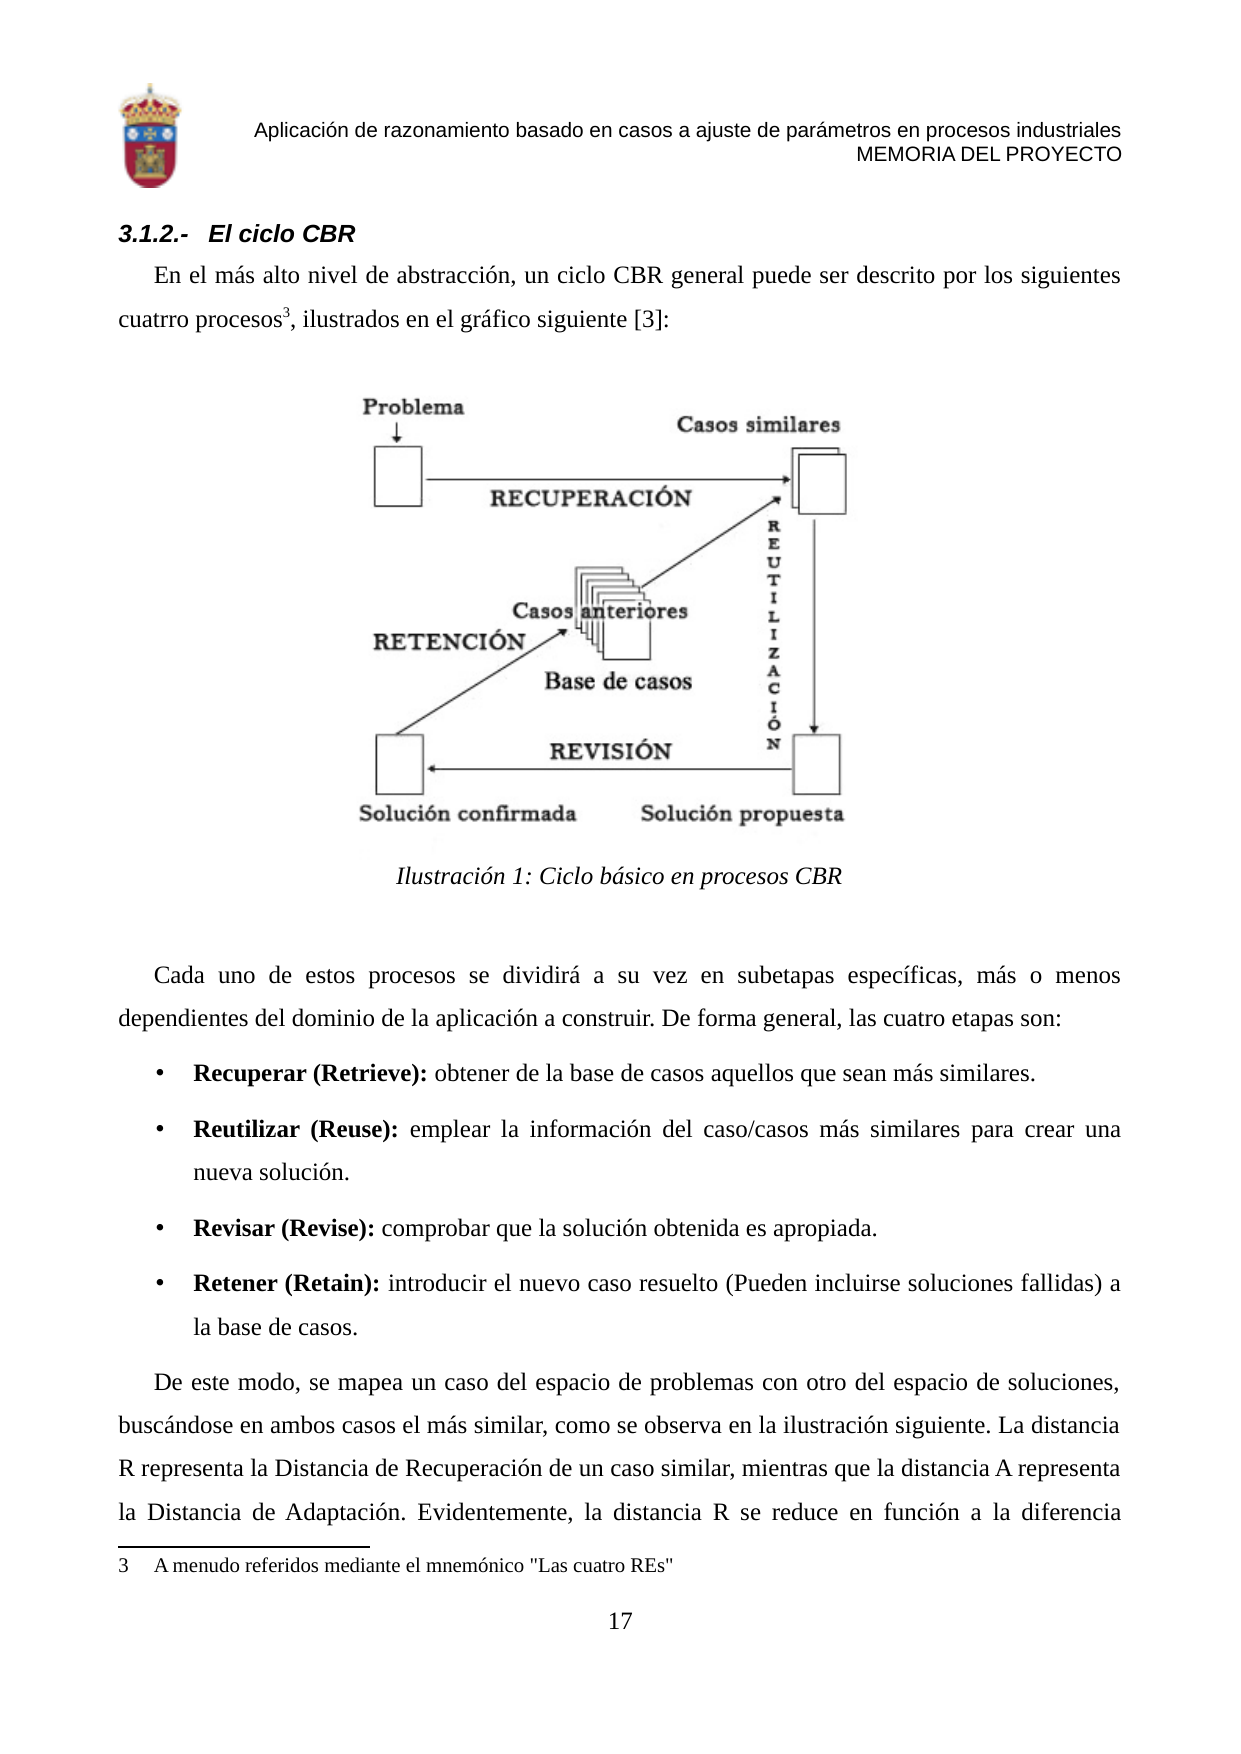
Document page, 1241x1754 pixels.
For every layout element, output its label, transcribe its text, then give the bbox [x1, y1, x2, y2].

list Recuperar (Retrieve): obtener de la base de casos aquellos que sean más similares. [156, 1058, 1122, 1087]
text En el más alto nivel de abstracción, un ciclo CBR general puede ser descrito por los siguientes cuatrro procesos, ilustrados en el gráfico siguiente [3]: [118, 261, 1122, 332]
list Retener (Retain): introducir el nuevo caso resuelto (Pueden incluirse soluciones fallidas) a la base de casos. [156, 1268, 1122, 1340]
text Ilustración 1: Ciclo básico en procesos CBR [333, 861, 908, 890]
picture [332, 371, 908, 861]
list Revisar (Revise): comprobar que la solución obtenida es apropiada. [156, 1213, 1122, 1242]
text Cada uno de estos procesos se dividirá a su vez en subetapas específicas, más o menos dependientes del dominio de la aplicación a construir. De forma general, las cuatro etapas son: [118, 960, 1122, 1032]
text A menudo referidos mediante el mnemónico "Las cuatro REs" [118, 1553, 1122, 1577]
picture [117, 83, 184, 188]
list Reutilizar (Reuse): emplear la información del caso/casos más similares para crear una nueva solución. [156, 1114, 1122, 1186]
text De este modo, se mapea un caso del espacio de problemas con otro del espacio de soluciones, buscándose en ambos casos el más similar, como se observa en la ilustración siguiente. La distancia R representa la Distancia de Recuperación de un caso similar, mientras que la distancia A representa la Distancia de Adaptación. Evidentemente, la distancia R se reduce en función a la diferencia [118, 1367, 1122, 1525]
subtitle El ciclo CBR [118, 219, 1122, 248]
